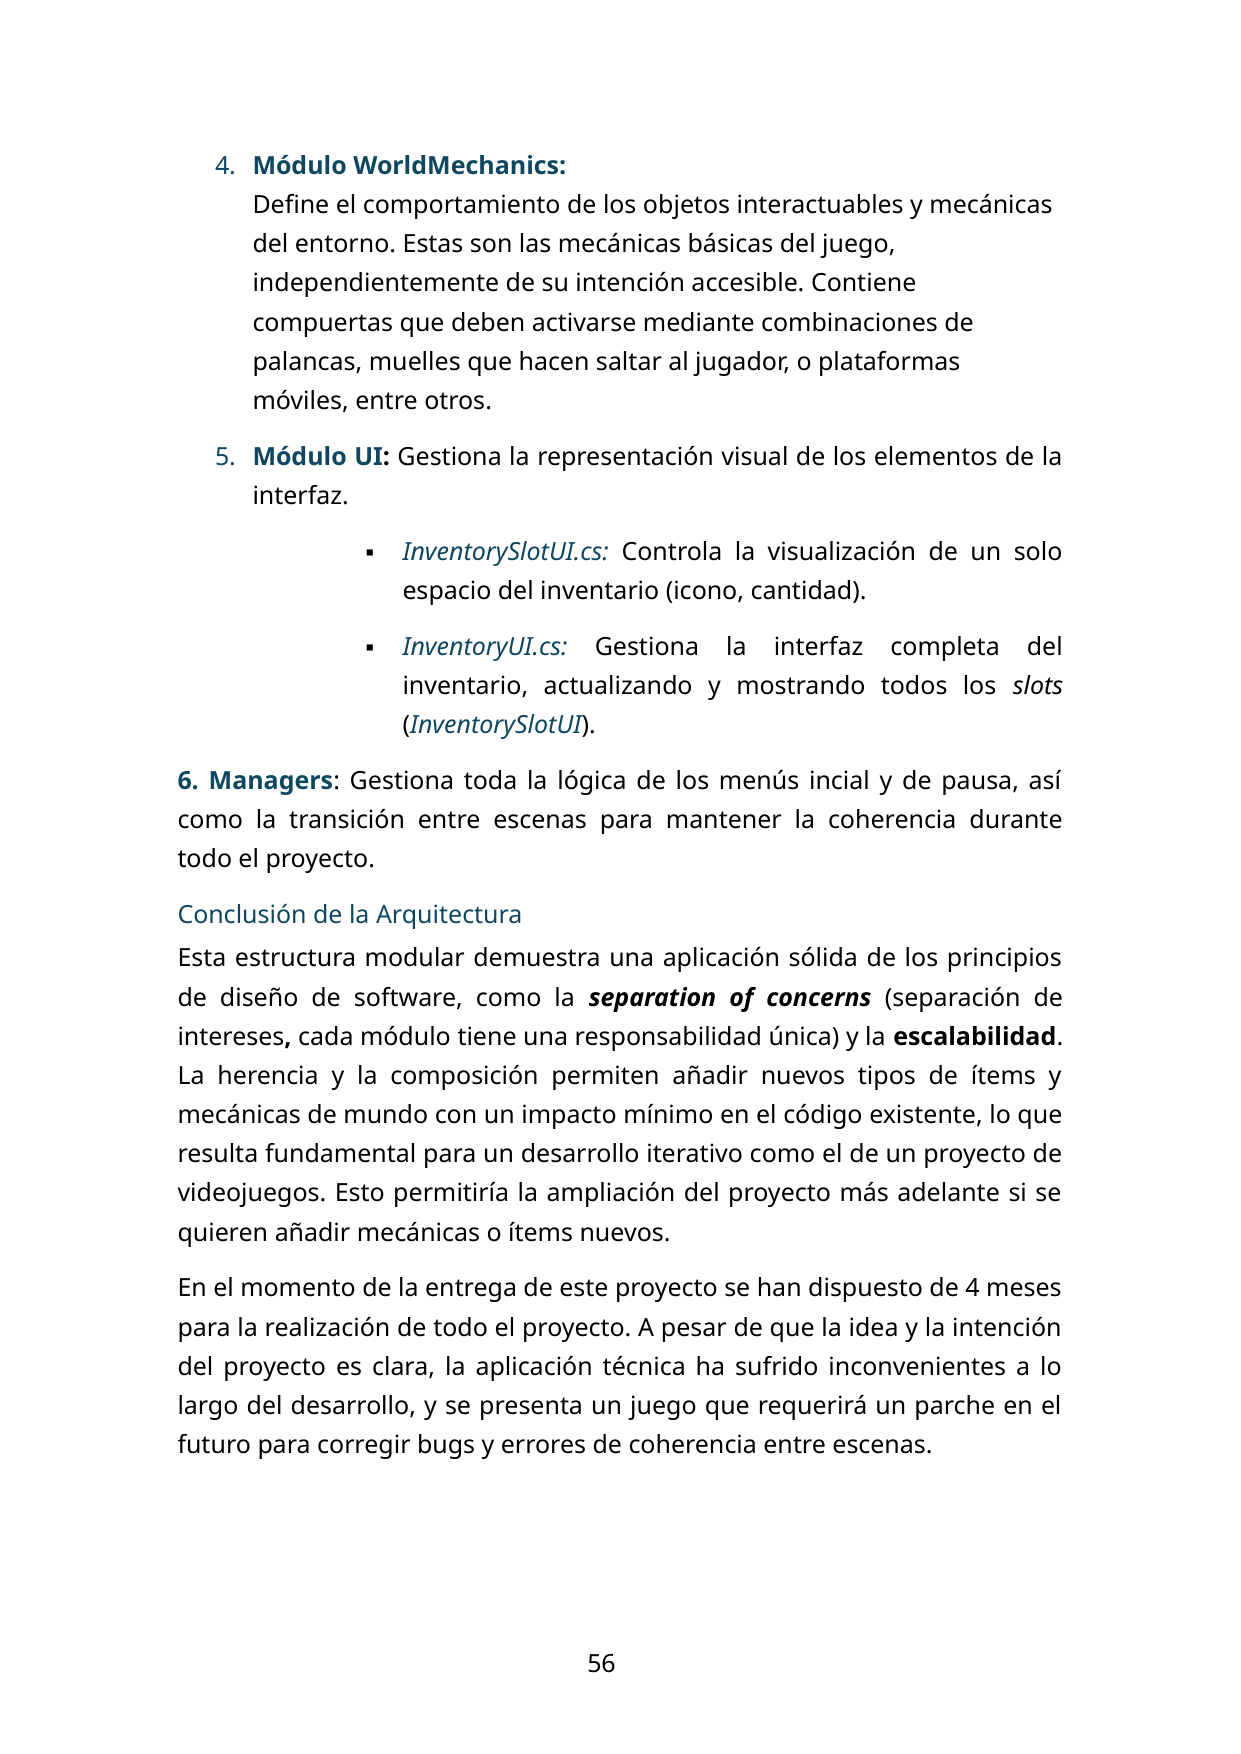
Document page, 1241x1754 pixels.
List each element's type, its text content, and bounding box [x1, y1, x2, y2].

text Esta estructura modular demuestra una aplicación sólida de los principios de diseño de software, como la separation of concerns (separación de intereses, cada módulo tiene una responsabilidad única) y la escalabilidad. La herencia y la composición permiten añadir nuevos tipos de ítems y mecánicas de mundo con un impacto mínimo en el código existente, lo que resulta fundamental para un desarrollo iterativo como el de un proyecto de videojuegos. Esto permitiría la ampliación del proyecto más adelante si se quieren añadir mecánicas o ítems nuevos. [177, 940, 1063, 1248]
list Módulo UI: Gestiona la representación visual de los elementos de la interfaz. [215, 438, 1063, 512]
text En el momento de la entrega de este proyecto se han dispuesto de 4 meses para la realización de todo el proyecto. A pesar de que la idea y la intención del proyecto es clara, la aplicación técnica ha sufrido inconvenientes a lo largo del desarrollo, y se presenta un juego que requerirá un parche en el futuro para corregir bugs y errores de coherencia entre escenas. [177, 1270, 1063, 1461]
text 6. Managers: Gestiona toda la lógica de los menús incial y de pausa, así como la transición entre escenas para mantener la coherencia durante todo el proyecto. [177, 763, 1063, 875]
list Módulo WorldMechanics: Define el comportamiento de los objetos interactuables y mecánicas del entorno. Estas son las mecánicas básicas del juego, independientemente de su intención accesible. Contiene compuertas que deben activarse mediante combinaciones de palancas, muelles que hacen saltar al jugador, o plataformas móviles, entre otros. [215, 148, 1063, 417]
subtitle Conclusión de la Arquitectura [177, 897, 1063, 931]
list InventoryUI.cs: Gestiona la interfaz completa del inventario, actualizando y mostrando todos los slots (InventorySlotUI). [365, 628, 1063, 741]
list InventorySlotUI.cs: Controla la visualización de un solo espacio del inventario (icono, cantidad). [365, 533, 1063, 607]
